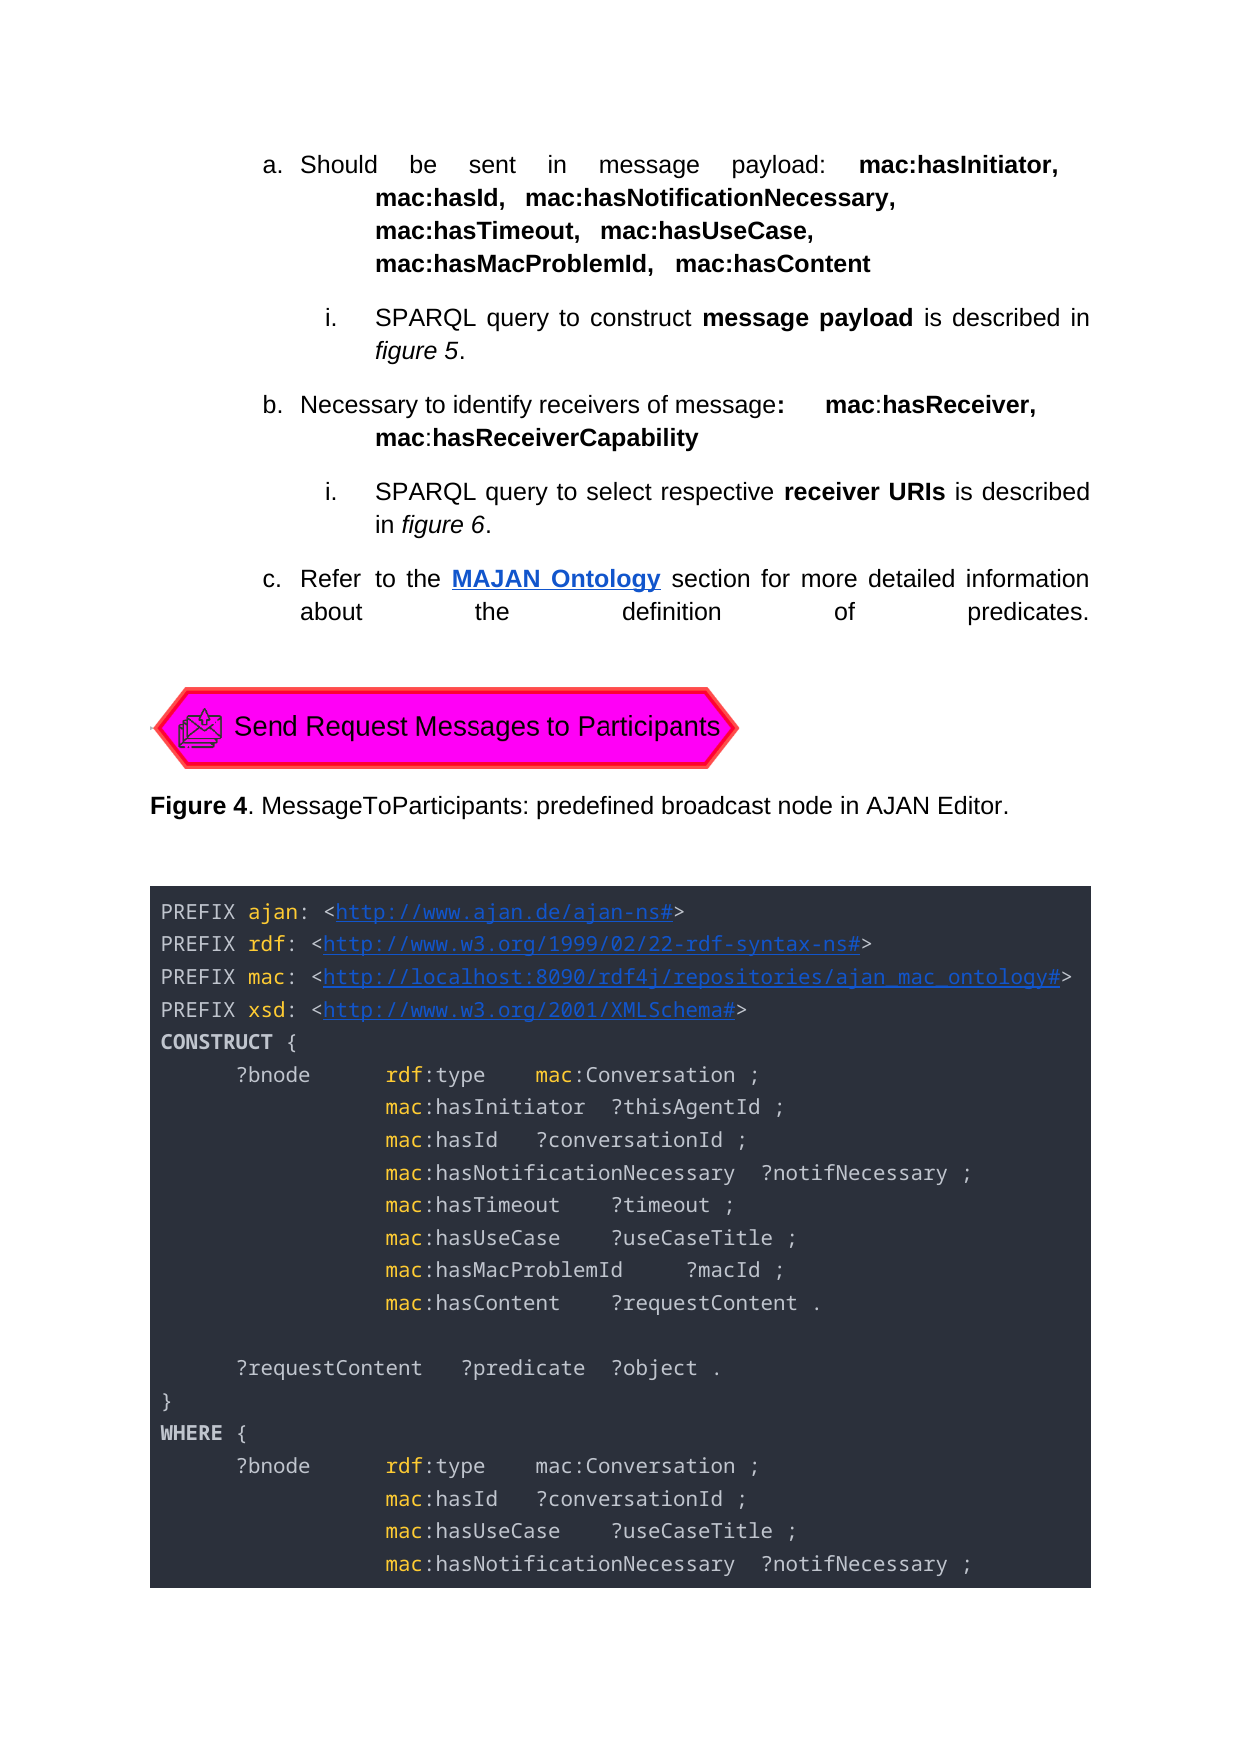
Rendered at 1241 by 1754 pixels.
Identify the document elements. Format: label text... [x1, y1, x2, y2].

list SPARQL query to construct message payload is described in figure 5. [337, 303, 1090, 365]
table_header PREFIX ajan: <http://www.ajan.de/ajan-ns#> PREFIX rdf: <http://www.w3.org/1999/02/22-rdf-syntax-ns#> PREFIX mac: <http://localhost:8090/rdf4j/repositories/ajan_mac_ontology#> PREFIX xsd: <http://www.w3.org/2001/XMLSchema#> CONSTRUCT { ?bnode rdf:type mac:Conversation ; mac:hasInitiator ?thisAgentId ; mac:hasId ?conversationId ; mac:hasNotificationNecessary ?notifNecessary ; mac:hasTimeout ?timeout ; mac:hasUseCase ?useCaseTitle ; mac:hasMacProblemId ?macId ; mac:hasContent ?requestContent . ?requestContent ?predicate ?object . } WHERE { ?bnode rdf:type mac:Conversation ; mac:hasId ?conversationId ; mac:hasUseCase ?useCaseTitle ; mac:hasNotificationNecessary ?notifNecessary ; [150, 886, 1091, 1588]
list Refer to the MAJAN Ontology section for more detailed information about the definition of predicates. [262, 563, 1090, 656]
list Necessary to identify receivers of message: mac:hasReceiver, mac:hasReceiverCapability [262, 390, 1090, 452]
text Figure 4. MessageToParticipants: predefined broadcast node in AJAN Editor. [150, 791, 1090, 820]
picture [150, 680, 740, 773]
list Should be sent in message payload: mac:hasInitiator, mac:hasId, mac:hasNotificationNecessary, mac:hasTimeout, mac:hasUseCase, mac:hasMacProblemId, mac:hasContent [262, 150, 1090, 278]
list SPARQL query to select respective receiver URIs is described in figure 6. [337, 477, 1090, 538]
